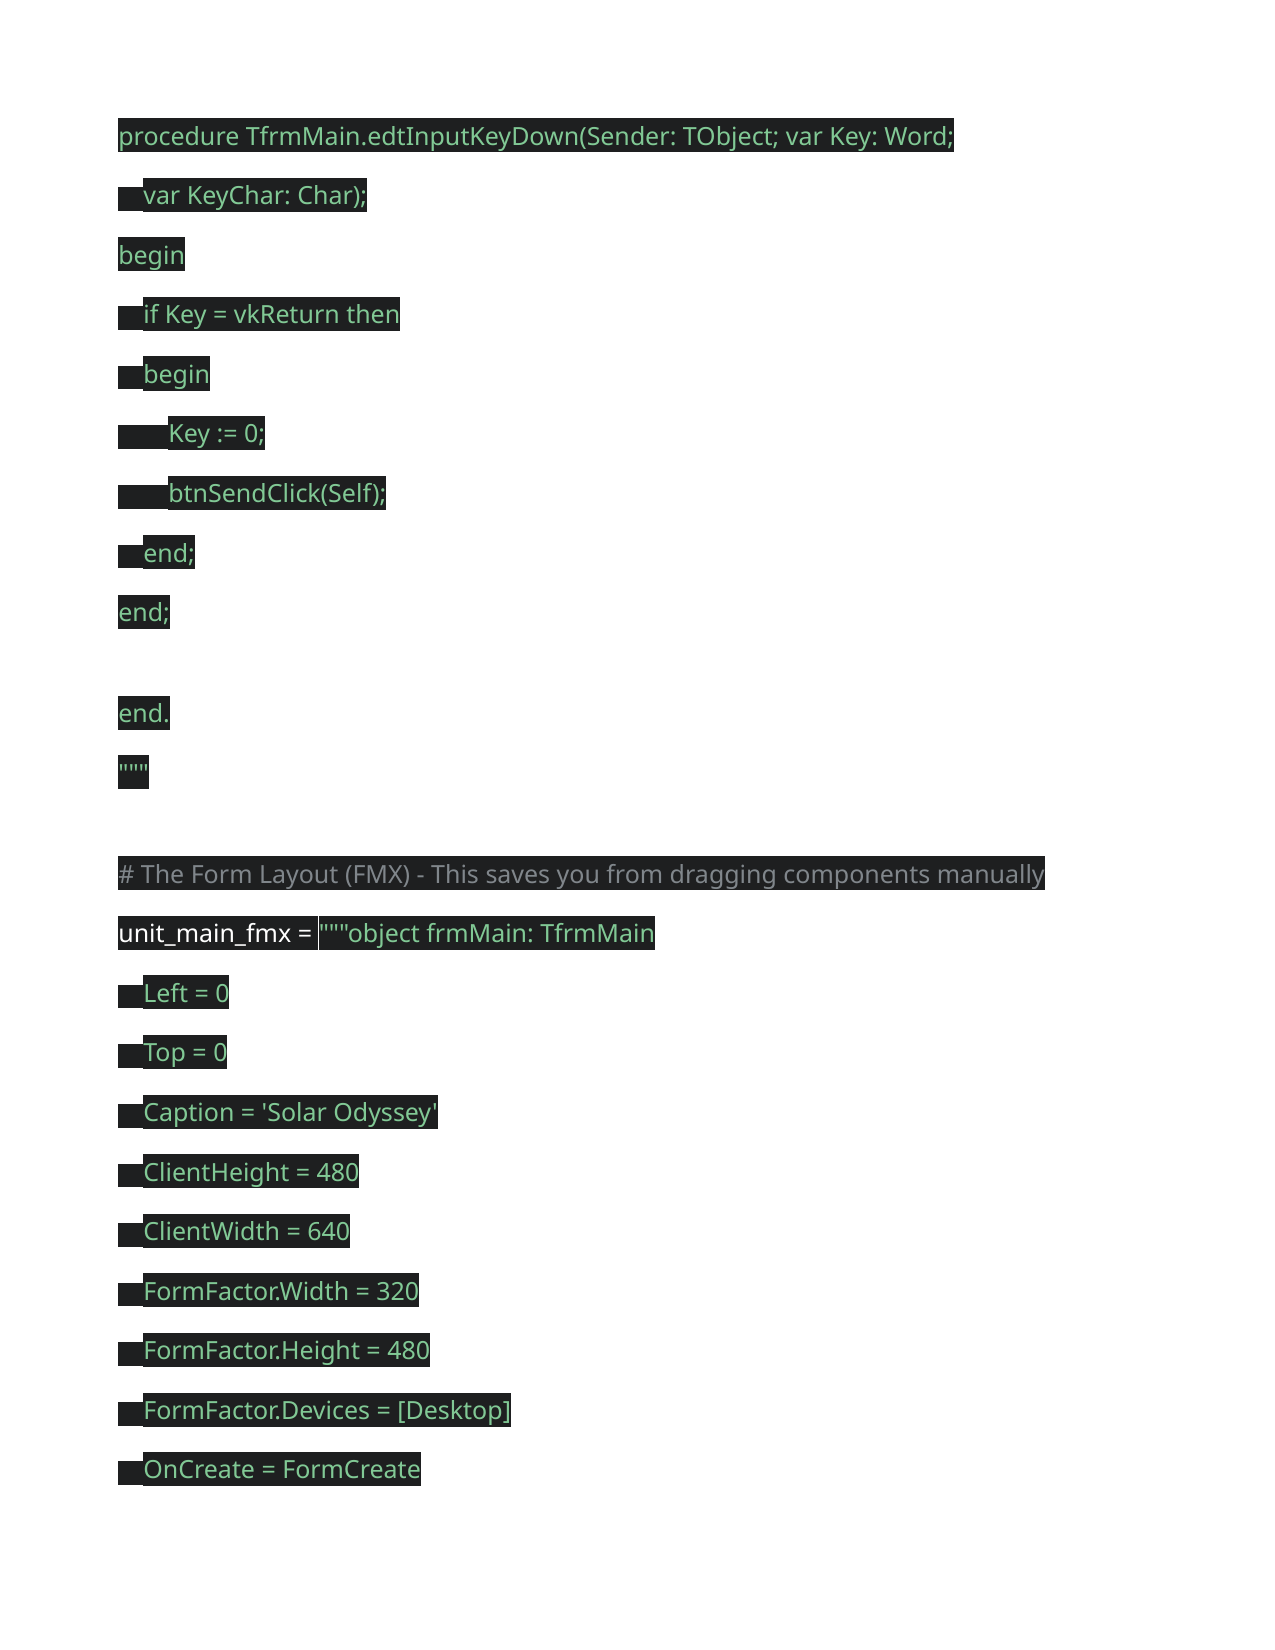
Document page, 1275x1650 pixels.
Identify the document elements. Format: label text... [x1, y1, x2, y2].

text Left = 0 [118, 975, 1157, 1009]
text ClientHeight = 480 [118, 1154, 1157, 1188]
text FormFactor.Width = 320 [118, 1273, 1157, 1307]
text end. [118, 696, 1157, 730]
text Caption = 'Solar Odyssey' [118, 1094, 1157, 1129]
text var KeyChar: Char); [118, 178, 1157, 212]
text begin [118, 356, 1157, 391]
text Top = 0 [118, 1035, 1157, 1069]
text begin [118, 237, 1157, 271]
text ClientWidth = 640 [118, 1214, 1157, 1248]
text FormFactor.Height = 480 [118, 1333, 1157, 1367]
text OnCreate = FormCreate [118, 1452, 1157, 1486]
text end; [118, 535, 1157, 569]
text if Key = vkReturn then [118, 297, 1157, 331]
text procedure TfrmMain.edtInputKeyDown(Sender: TObject; var Key: Word; [118, 118, 1157, 152]
text unit_main_fmx = """object frmMain: TfrmMain [118, 916, 1157, 950]
text end; [118, 595, 1157, 629]
text """ [118, 755, 1157, 789]
text # The Form Layout (FMX) - This saves you from dragging components manually [118, 856, 1157, 890]
text Key := 0; [118, 416, 1157, 450]
text FormFactor.Devices = [Desktop] [118, 1392, 1157, 1427]
text btnSendClick(Self); [118, 476, 1157, 510]
